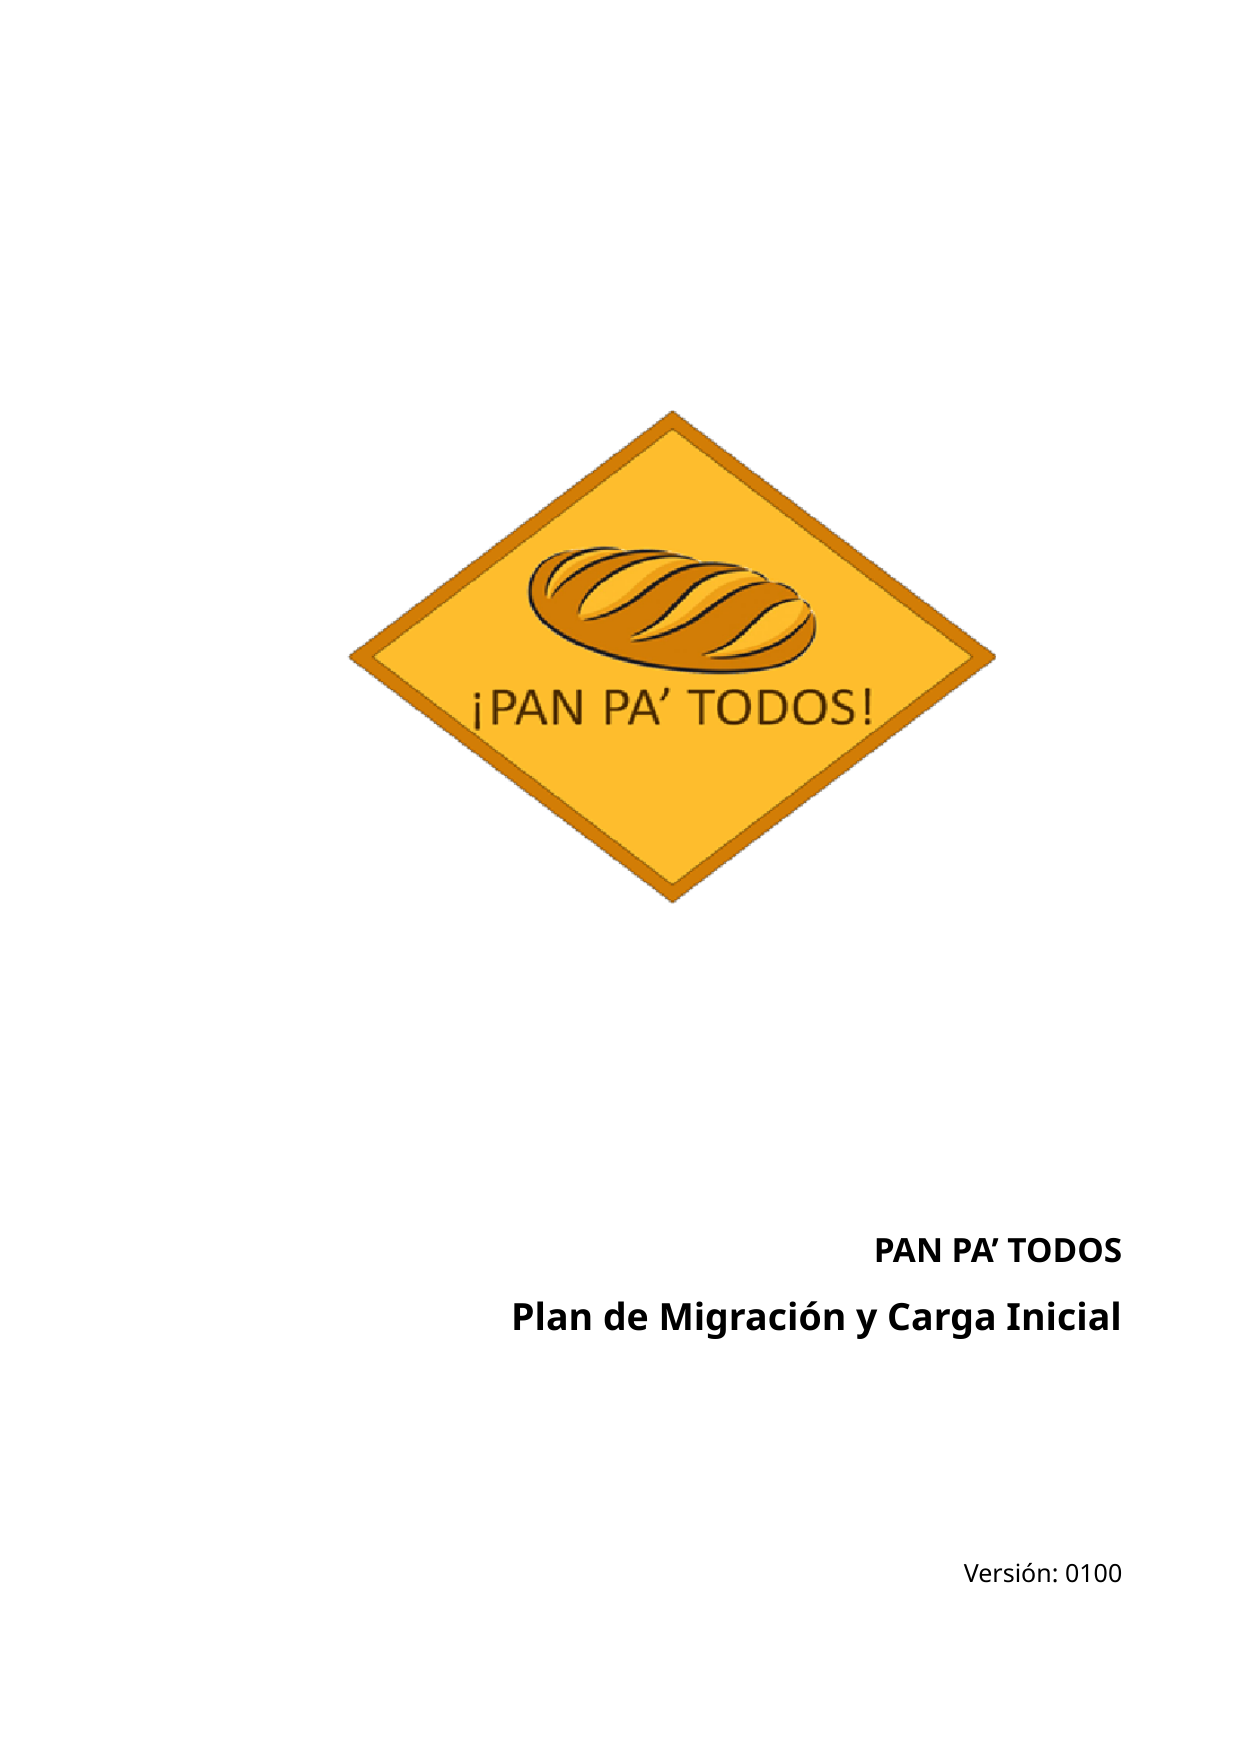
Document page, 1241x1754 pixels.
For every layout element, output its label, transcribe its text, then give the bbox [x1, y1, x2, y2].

text Plan de Migración [118, 1290, 1122, 1341]
text Versión: 0100 [118, 1556, 1122, 1590]
text PAN PA’ TODOS [118, 1227, 1122, 1273]
